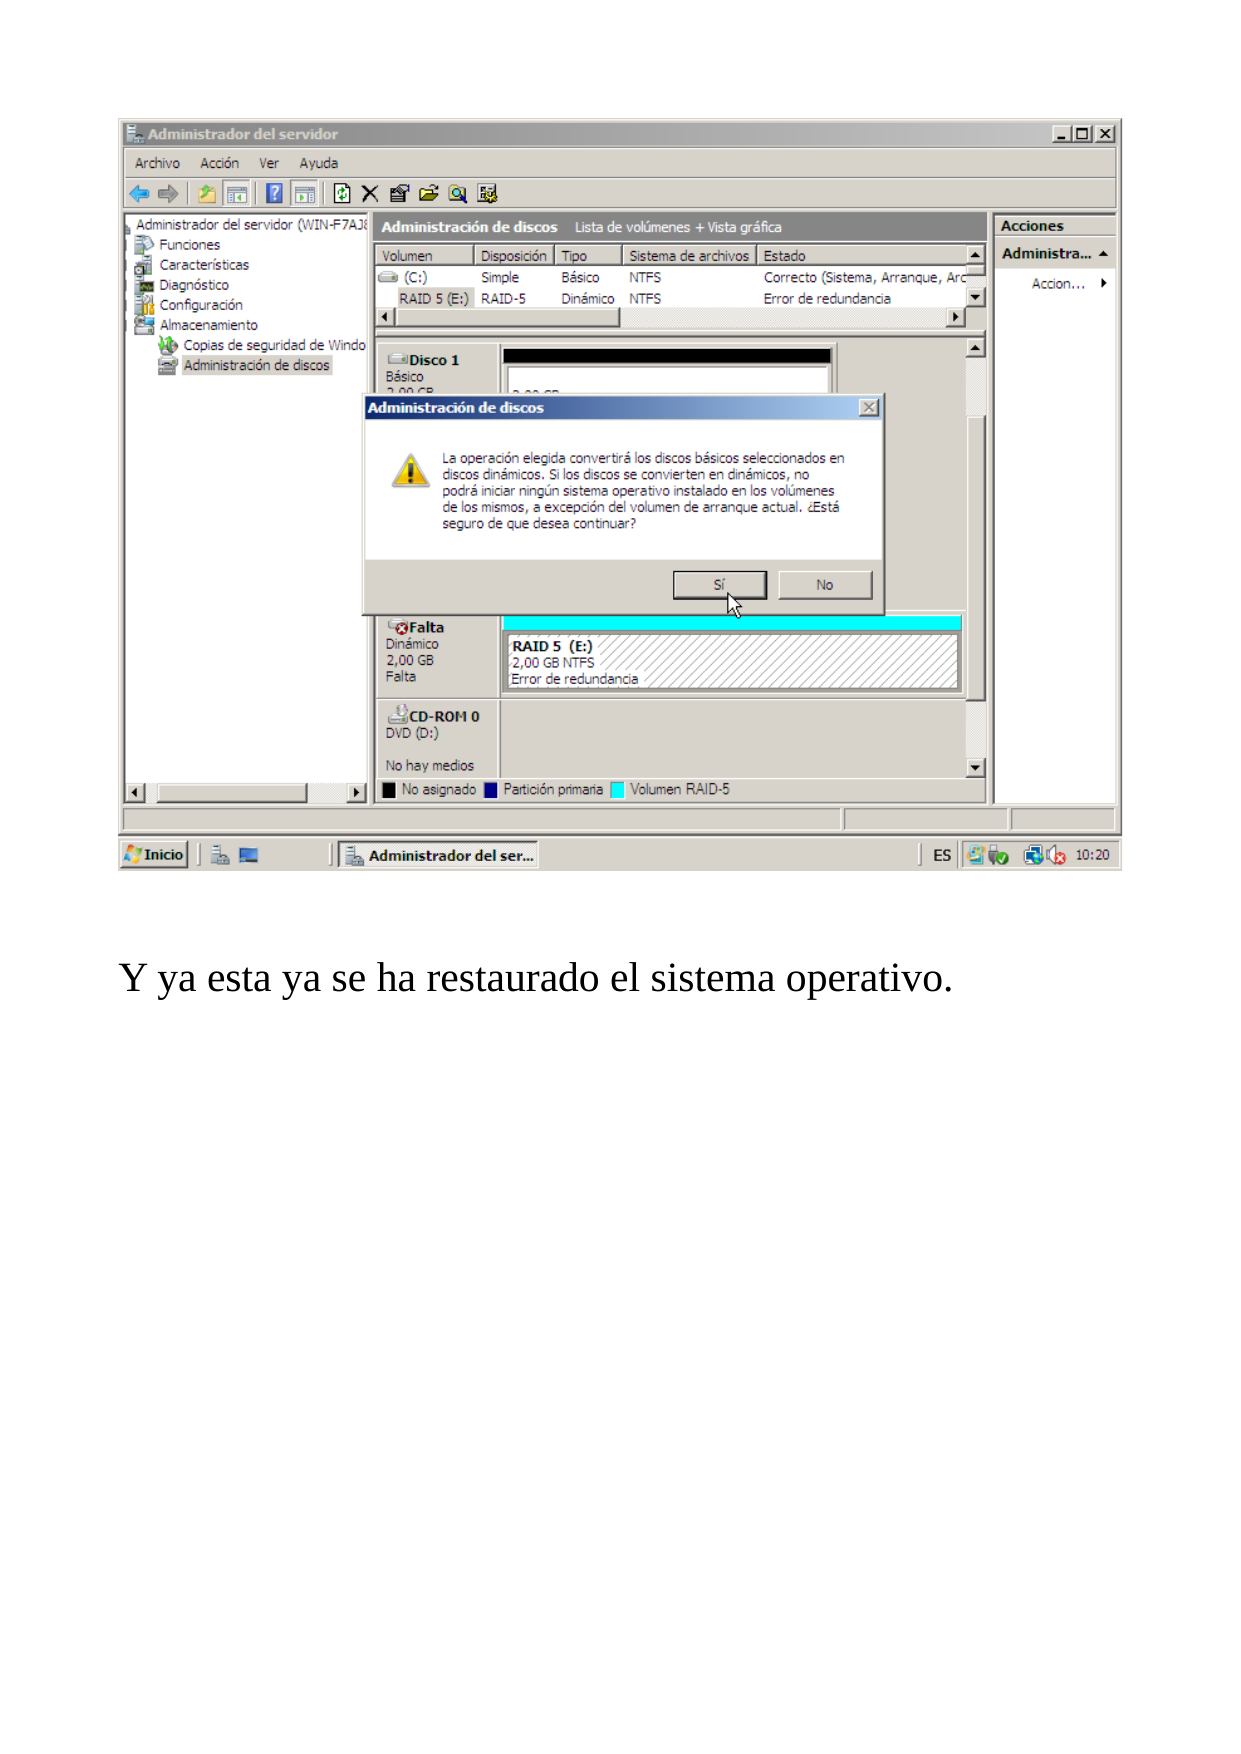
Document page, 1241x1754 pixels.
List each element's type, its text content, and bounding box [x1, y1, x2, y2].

picture [118, 118, 1123, 871]
text Y ya esta ya se ha restaurado el sistema operativo. [118, 953, 1122, 1001]
